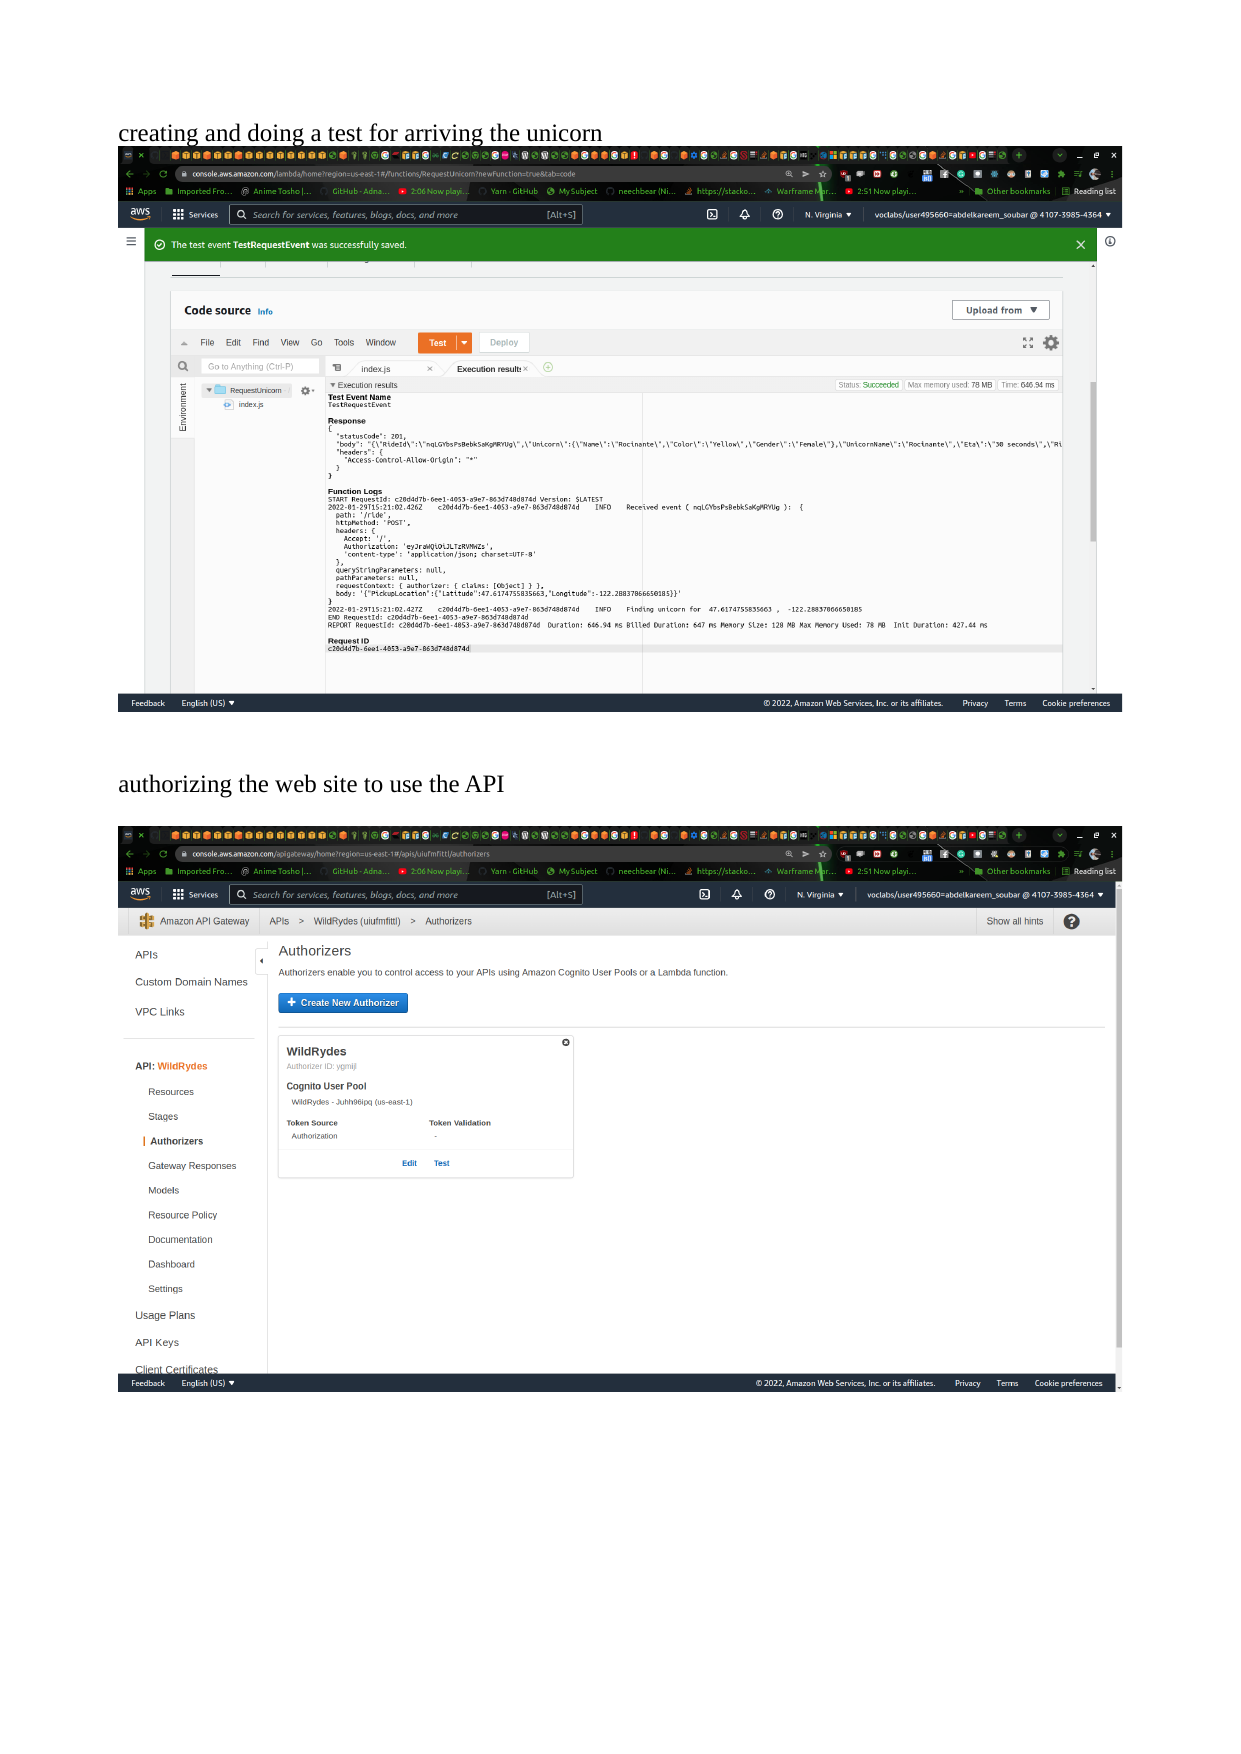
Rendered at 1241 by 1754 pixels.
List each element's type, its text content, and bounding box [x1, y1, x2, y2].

text creating and doing a test for arriving the unicorn [118, 118, 1122, 146]
text authorizing the web site to use the API [118, 769, 1122, 798]
picture [118, 146, 1123, 712]
picture [118, 826, 1123, 1392]
